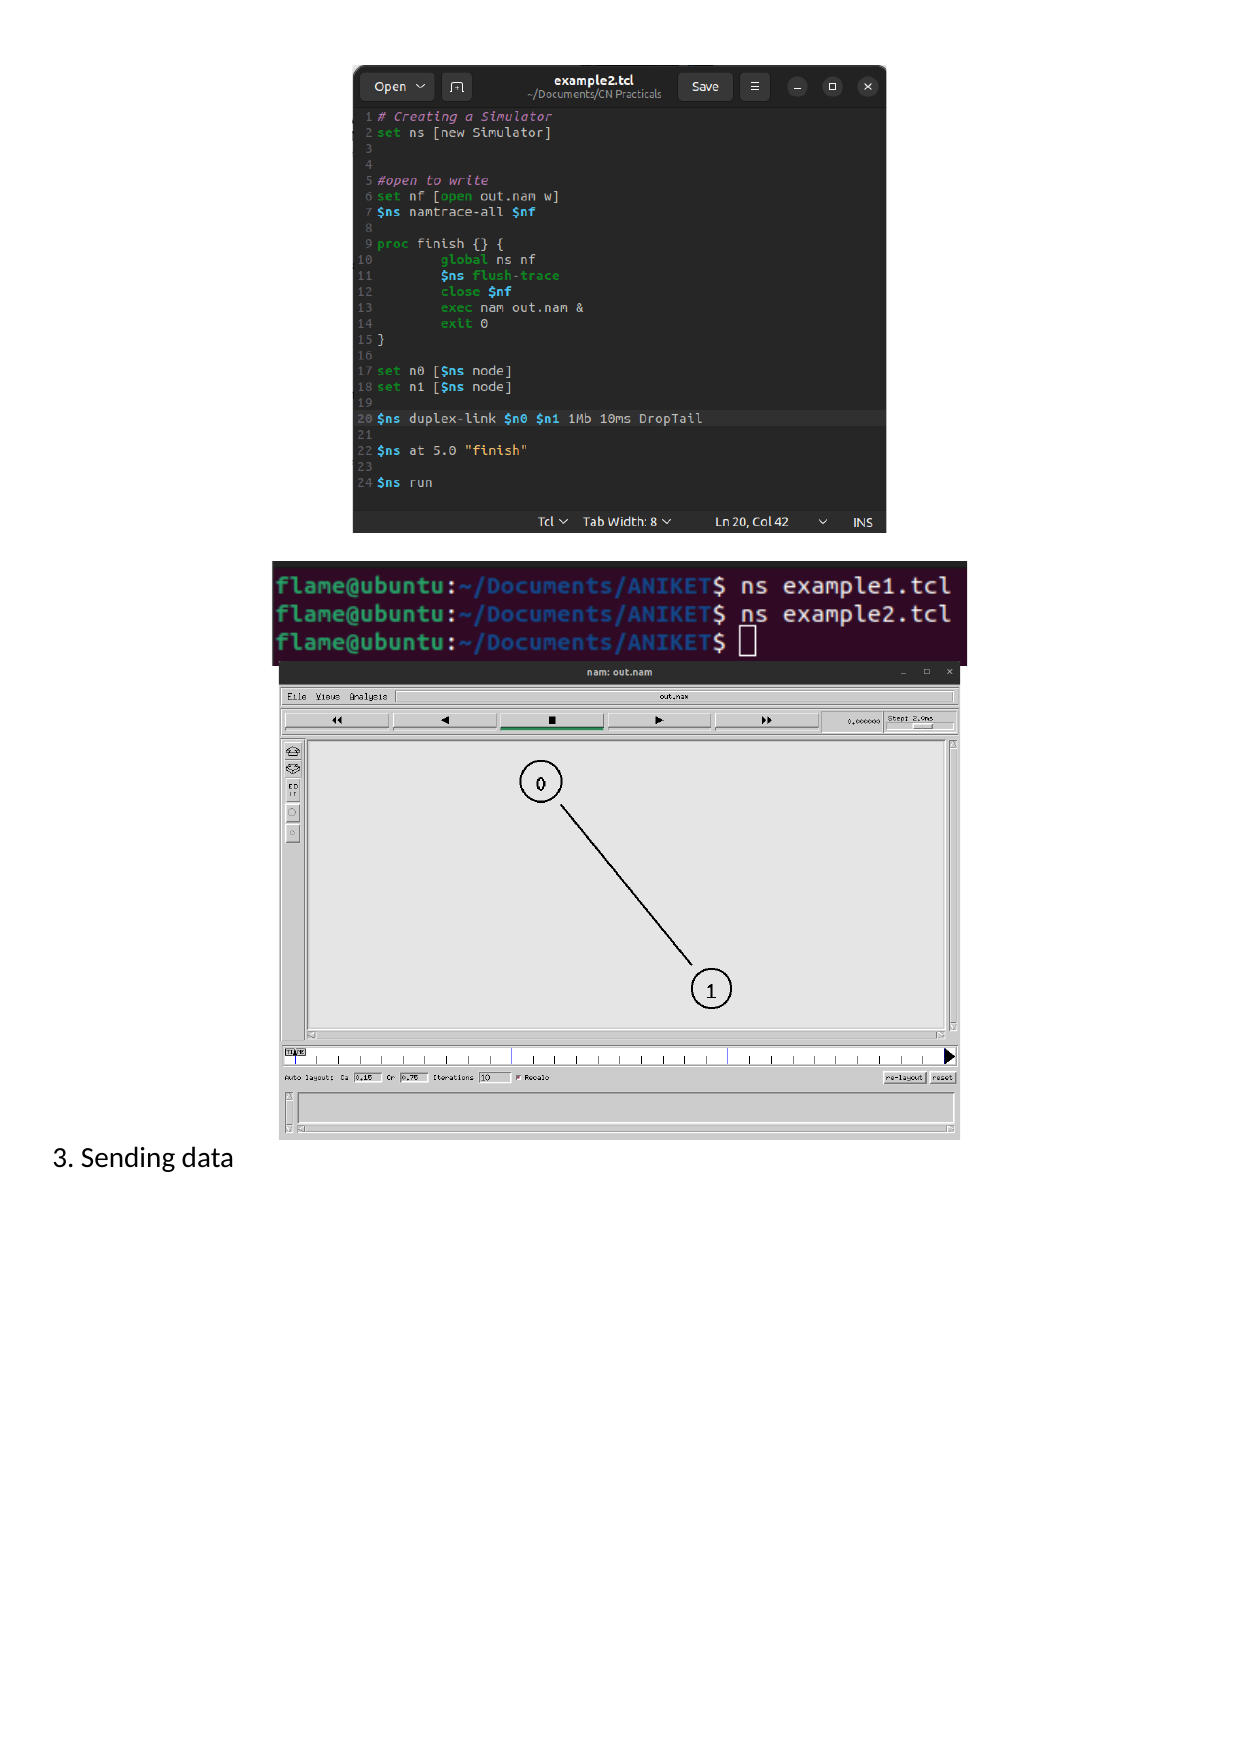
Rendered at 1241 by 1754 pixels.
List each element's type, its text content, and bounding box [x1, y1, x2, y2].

text 3. Sending data [52, 690, 1187, 1175]
